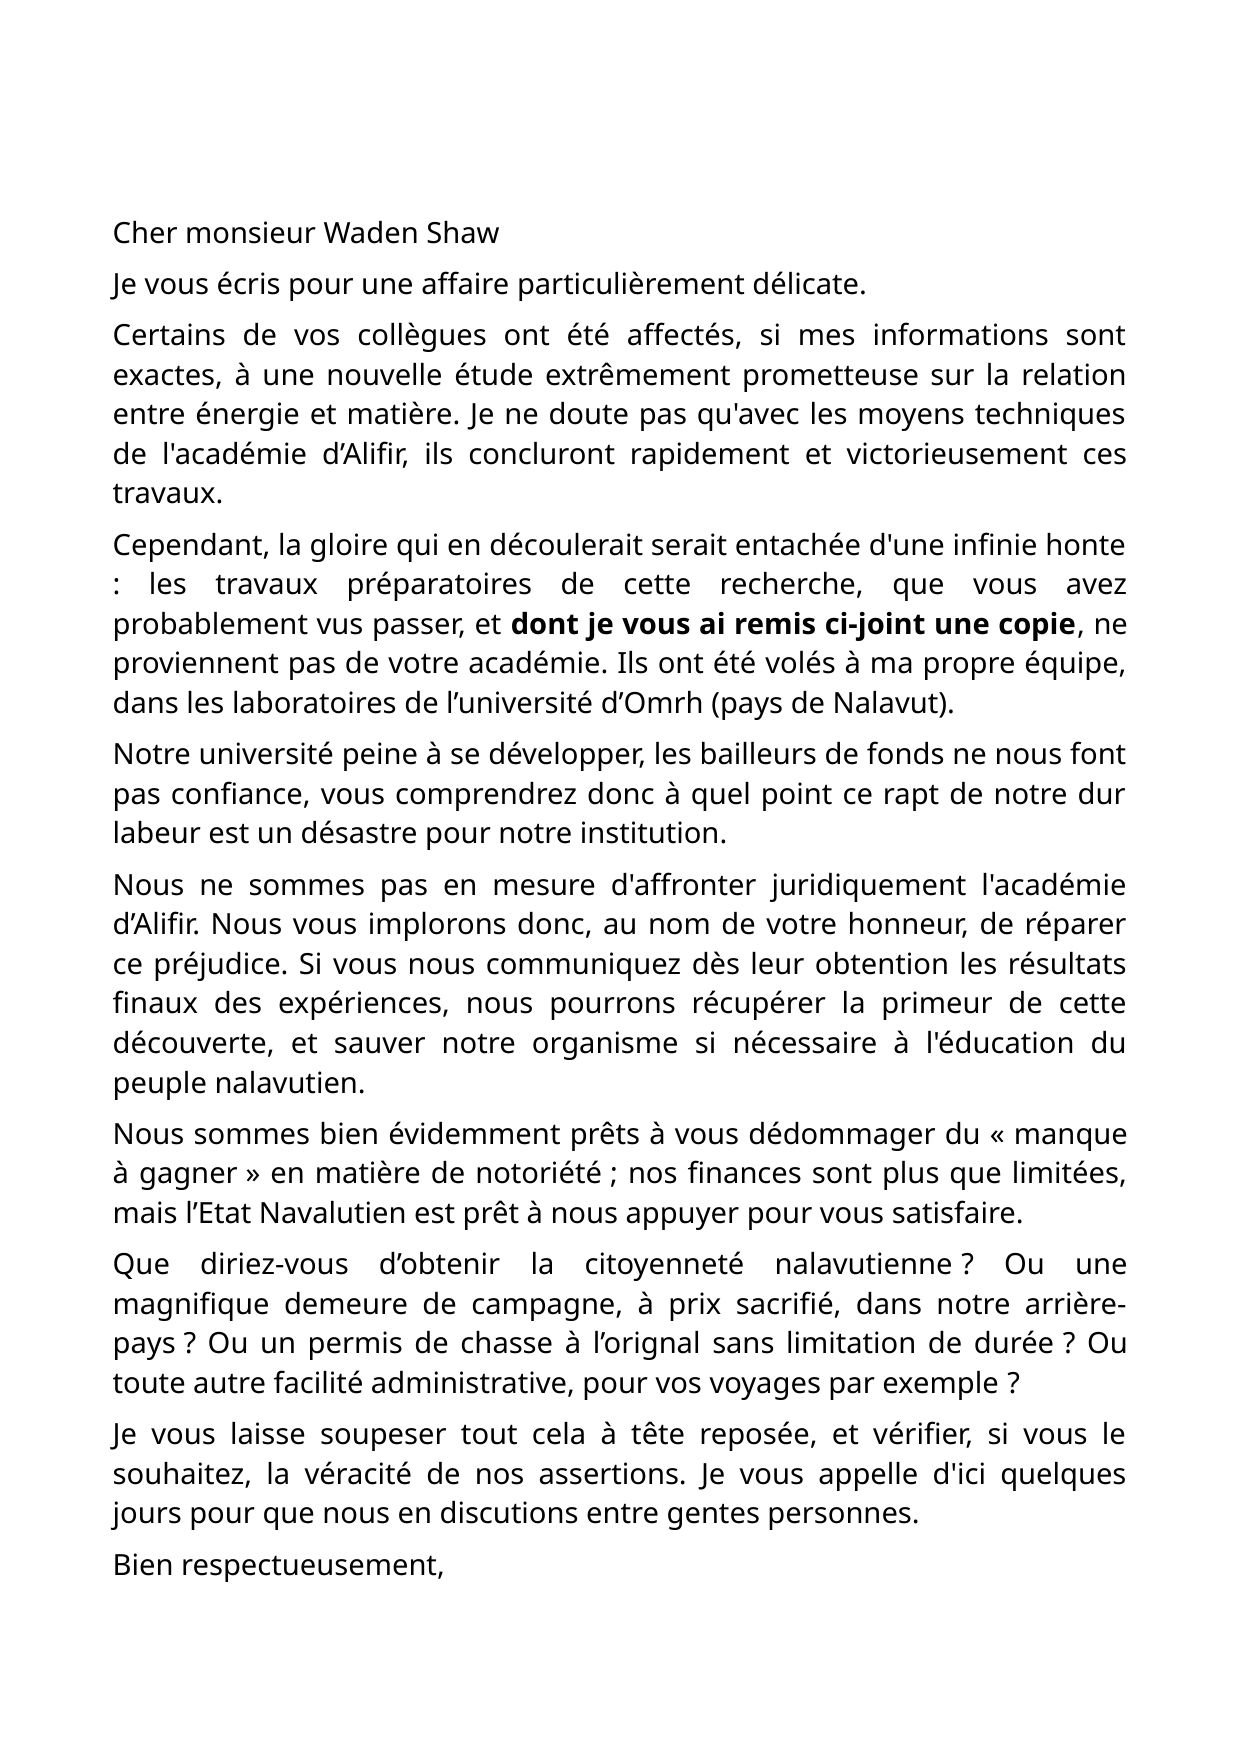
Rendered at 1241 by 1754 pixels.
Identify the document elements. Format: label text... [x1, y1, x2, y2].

text Notre université peine à se développer, les bailleurs de fonds ne nous font pas confiance, vous comprendrez donc à quel point ce rapt de notre dur labeur est un désastre pour notre institution. [112, 733, 1128, 852]
text Nous sommes bien évidemment prêts à vous dédommager du « manque à gagner » en matière de notoriété ; nos finances sont plus que limitées, mais l’Etat Navalutien est prêt à nous appuyer pour vous satisfaire. [112, 1113, 1128, 1232]
text Cher monsieur Waden Shaw [112, 212, 1128, 252]
text Je vous laisse soupeser tout cela à tête reposée, et vérifier, si vous le souhaitez, la véracité de nos assertions. Je vous appelle d'ici quelques jours pour que nous en discutions entre gentes personnes. [112, 1413, 1128, 1532]
text Que diriez-vous d’obtenir la citoyenneté nalavutienne ? Ou une magnifique demeure de campagne, à prix sacrifié, dans notre arrière-pays ? Ou un permis de chasse à l’orignal sans limitation de durée ? Ou toute autre facilité administrative, pour vos voyages par exemple ? [112, 1243, 1128, 1402]
text Je vous écris pour une affaire particulièrement délicate. [112, 263, 1128, 303]
text Cependant, la gloire qui en découlerait serait entachée d'une infinie honte : les travaux préparatoires de cette recherche, que vous avez probablement vus passer, et dont je vous ai remis ci-joint une copie, ne proviennent pas de votre académie. Ils ont été volés à ma propre équipe, dans les laboratoires de l’université d’Omrh (pays de Nalavut). [112, 524, 1128, 722]
text Nous ne sommes pas en mesure d'affronter juridiquement l'académie d’Alifir. Nous vous implorons donc, au nom de votre honneur, de réparer ce préjudice. Si vous nous communiquez dès leur obtention les résultats finaux des expériences, nous pourrons récupérer la primeur de cette découverte, et sauver notre organisme si nécessaire à l'éducation du peuple nalavutien. [112, 864, 1128, 1102]
text Bien respectueusement, [112, 1544, 1128, 1583]
text Certains de vos collègues ont été affectés, si mes informations sont exactes, à une nouvelle étude extrêmement prometteuse sur la relation entre énergie et matière. Je ne doute pas qu'avec les moyens techniques de l'académie d’Alifir, ils concluront rapidement et victorieusement ces travaux. [112, 314, 1128, 512]
